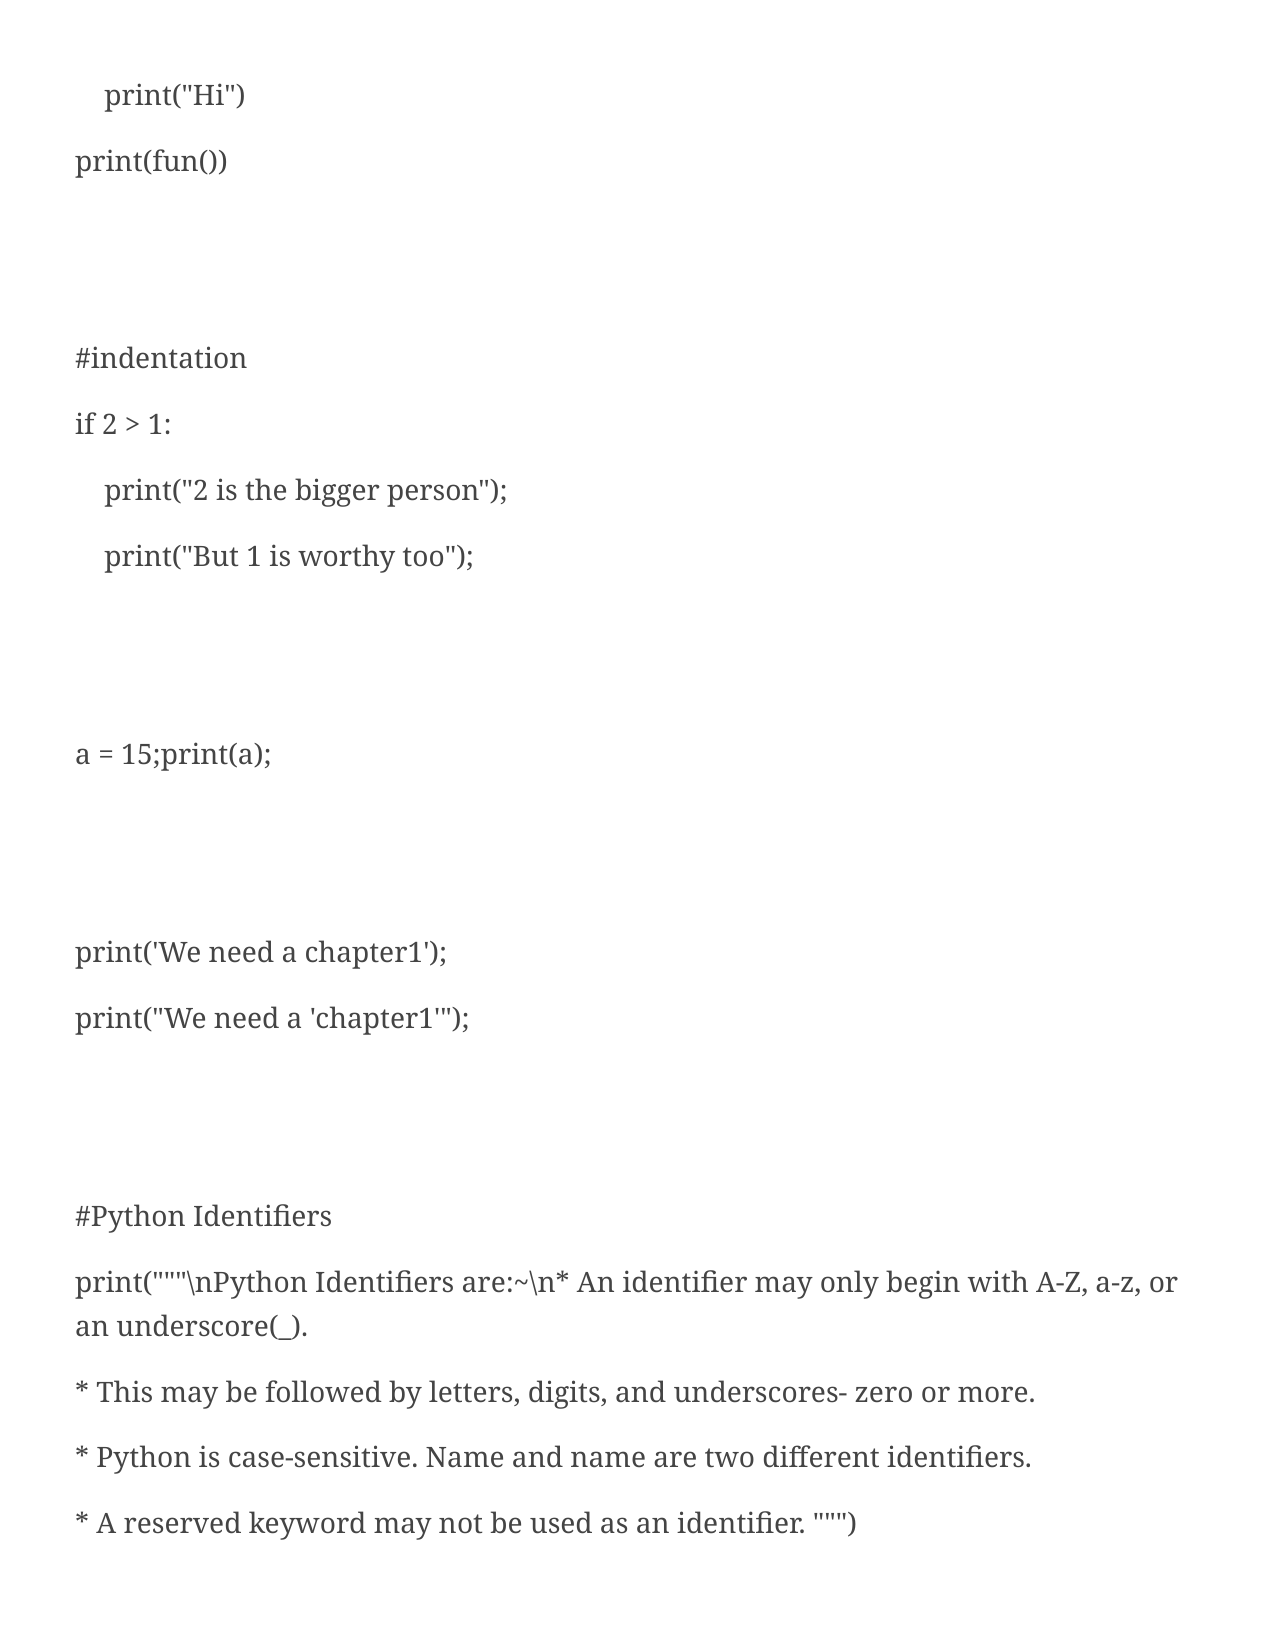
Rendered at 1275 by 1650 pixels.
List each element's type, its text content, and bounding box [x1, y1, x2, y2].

text #indentation [75, 339, 1200, 377]
text print('We need a chapter1'); [75, 932, 1200, 971]
text print(fun()) [75, 141, 1200, 179]
text * A reserved keyword may not be used as an identifier. """) [75, 1504, 1200, 1542]
text print("""\nPython Identifiers are:~\n* An identifier may only begin with A-Z, a-z, or an underscore(_). [75, 1262, 1200, 1344]
text if 2 > 1: [75, 405, 1200, 443]
text * Python is case-sensitive. Name and name are two different identifiers. [75, 1438, 1200, 1476]
text print("But 1 is worthy too"); [75, 537, 1200, 575]
text print("2 is the bigger person"); [75, 471, 1200, 509]
text #Python Identifiers [75, 1196, 1200, 1234]
text print("Hi") [75, 75, 1200, 113]
text * This may be followed by letters, digits, and underscores- zero or more. [75, 1372, 1200, 1410]
text a = 15;print(a); [75, 734, 1200, 773]
text print("We need a 'chapter1'"); [75, 998, 1200, 1036]
